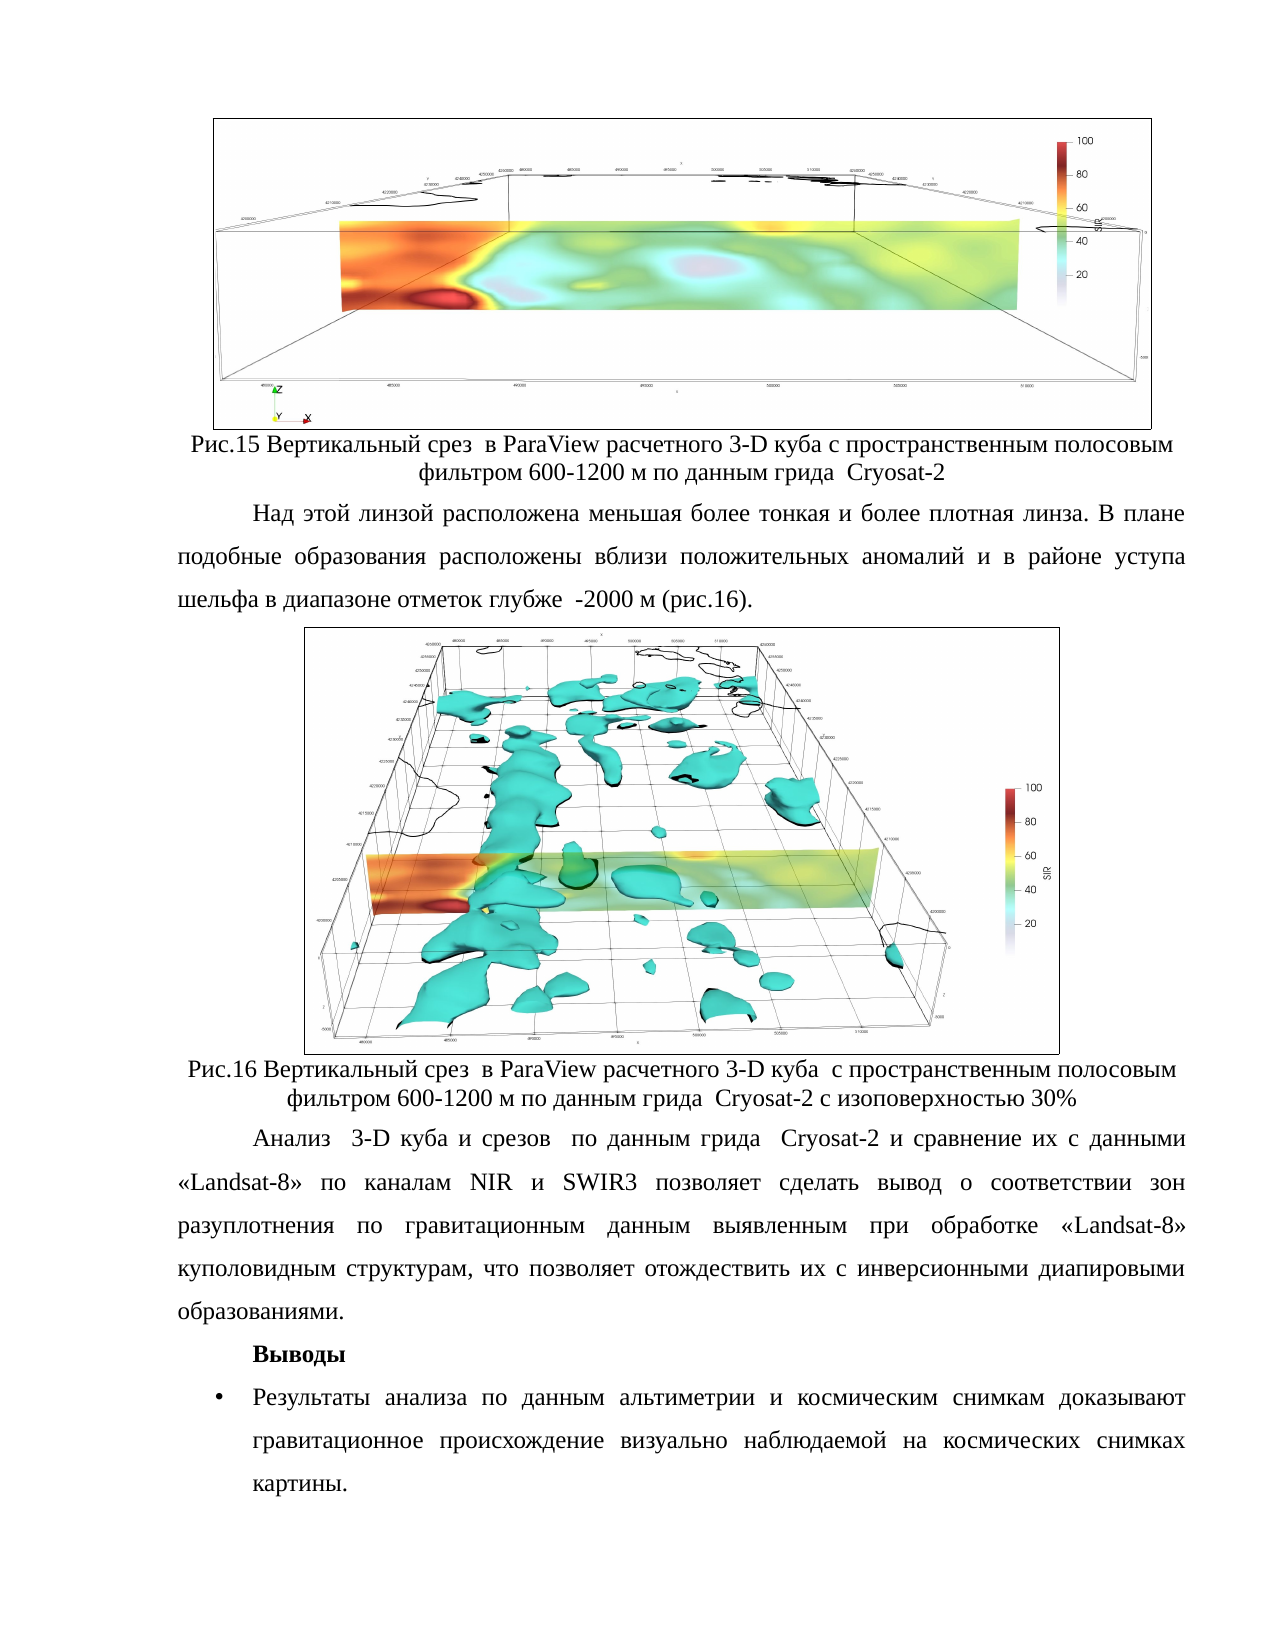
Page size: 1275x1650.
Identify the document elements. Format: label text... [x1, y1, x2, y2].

picture [307, 630, 1057, 1052]
list Результаты анализа по данным альтиметрии и космическим снимкам доказывают гравитационное происхождение визуально наблюдаемой на космических снимках картины. [215, 1382, 1186, 1497]
text Рис.16 Вертикальный срез в ParaView расчетного 3-D куба с пространственным полосовым фильтром 600-1200 м по данным грида Cryosat-2 с изоповерхностью 30% [177, 627, 1186, 1112]
text Анализ 3-D куба и срезов по данным грида Cryosat-2 и сравнение их с данными «Landsat-8» по каналам NIR и SWIR3 позволяет сделать вывод о соответствии зон разуплотнения по гравитационным данным выявленным при обработке «Landsat-8» куполовидным структурам, что позволяет отождествить их с инверсионными диапировыми образованиями. [177, 1123, 1186, 1325]
picture [215, 121, 1149, 426]
text Над этой линзой расположена меньшая более тонкая и более плотная линза. В плане подобные образования расположены вблизи положительных аномалий и в районе уступа шельфа в диапазоне отметок глубже -2000 м (рис.16). [177, 498, 1186, 613]
text Рис.15 Вертикальный срез в ParaView расчетного 3-D куба с пространственным полосовым фильтром 600-1200 м по данным грида Cryosat-2 [177, 118, 1186, 486]
text Выводы [177, 1339, 1186, 1368]
